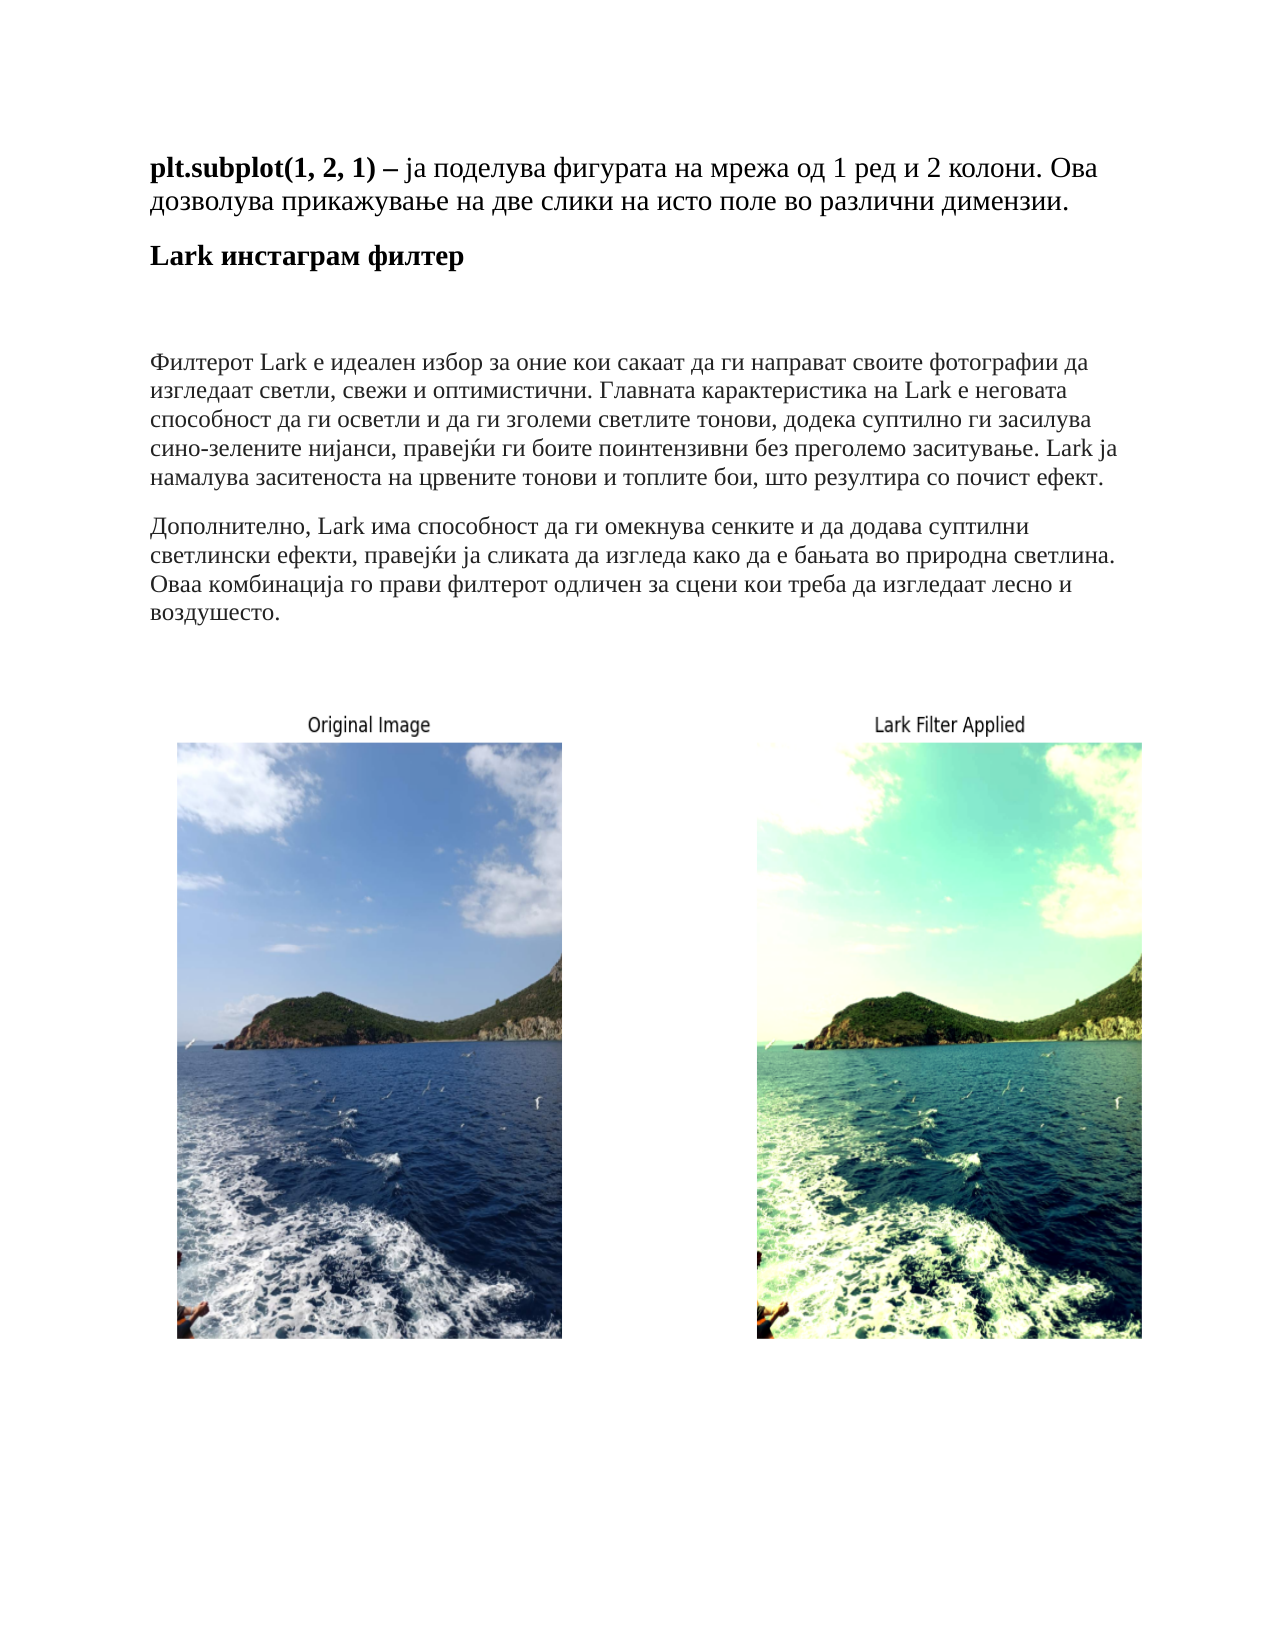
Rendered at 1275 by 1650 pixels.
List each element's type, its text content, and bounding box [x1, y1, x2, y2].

text Lark инстаграм филтер [150, 238, 1125, 271]
text Дополнително, Lark има способност да ги омекнува сенките и да додава суптилни светлински ефекти, правејќи ја сликата да изгледа како да е бањата во природна светлина. Оваа комбинација го прави филтерот одличен за сцени кои треба да изгледаат лесно и воздушесто. [150, 511, 1125, 626]
text plt.subplot(1, 2, 1) – ја поделува фигурата на мрежа од 1 ред и 2 колони. Ова дозволува прикажување на две слики на исто поле во различни димензии. [150, 150, 1125, 217]
text Филтерот Lark е идеален избор за оние кои сакаат да ги направат своите фотографии да изгледаат светли, свежи и оптимистични. Главната карактеристика на Lark е неговата способност да ги осветли и да ги зголеми светлите тонови, додека суптилно ги засилува сино-зелените нијанси, правејќи ги боите поинтензивни без преголемо заситување. Lark ја намалува заситеноста на црвените тонови и топлите бои, што резултира со почист ефект. [150, 347, 1125, 490]
